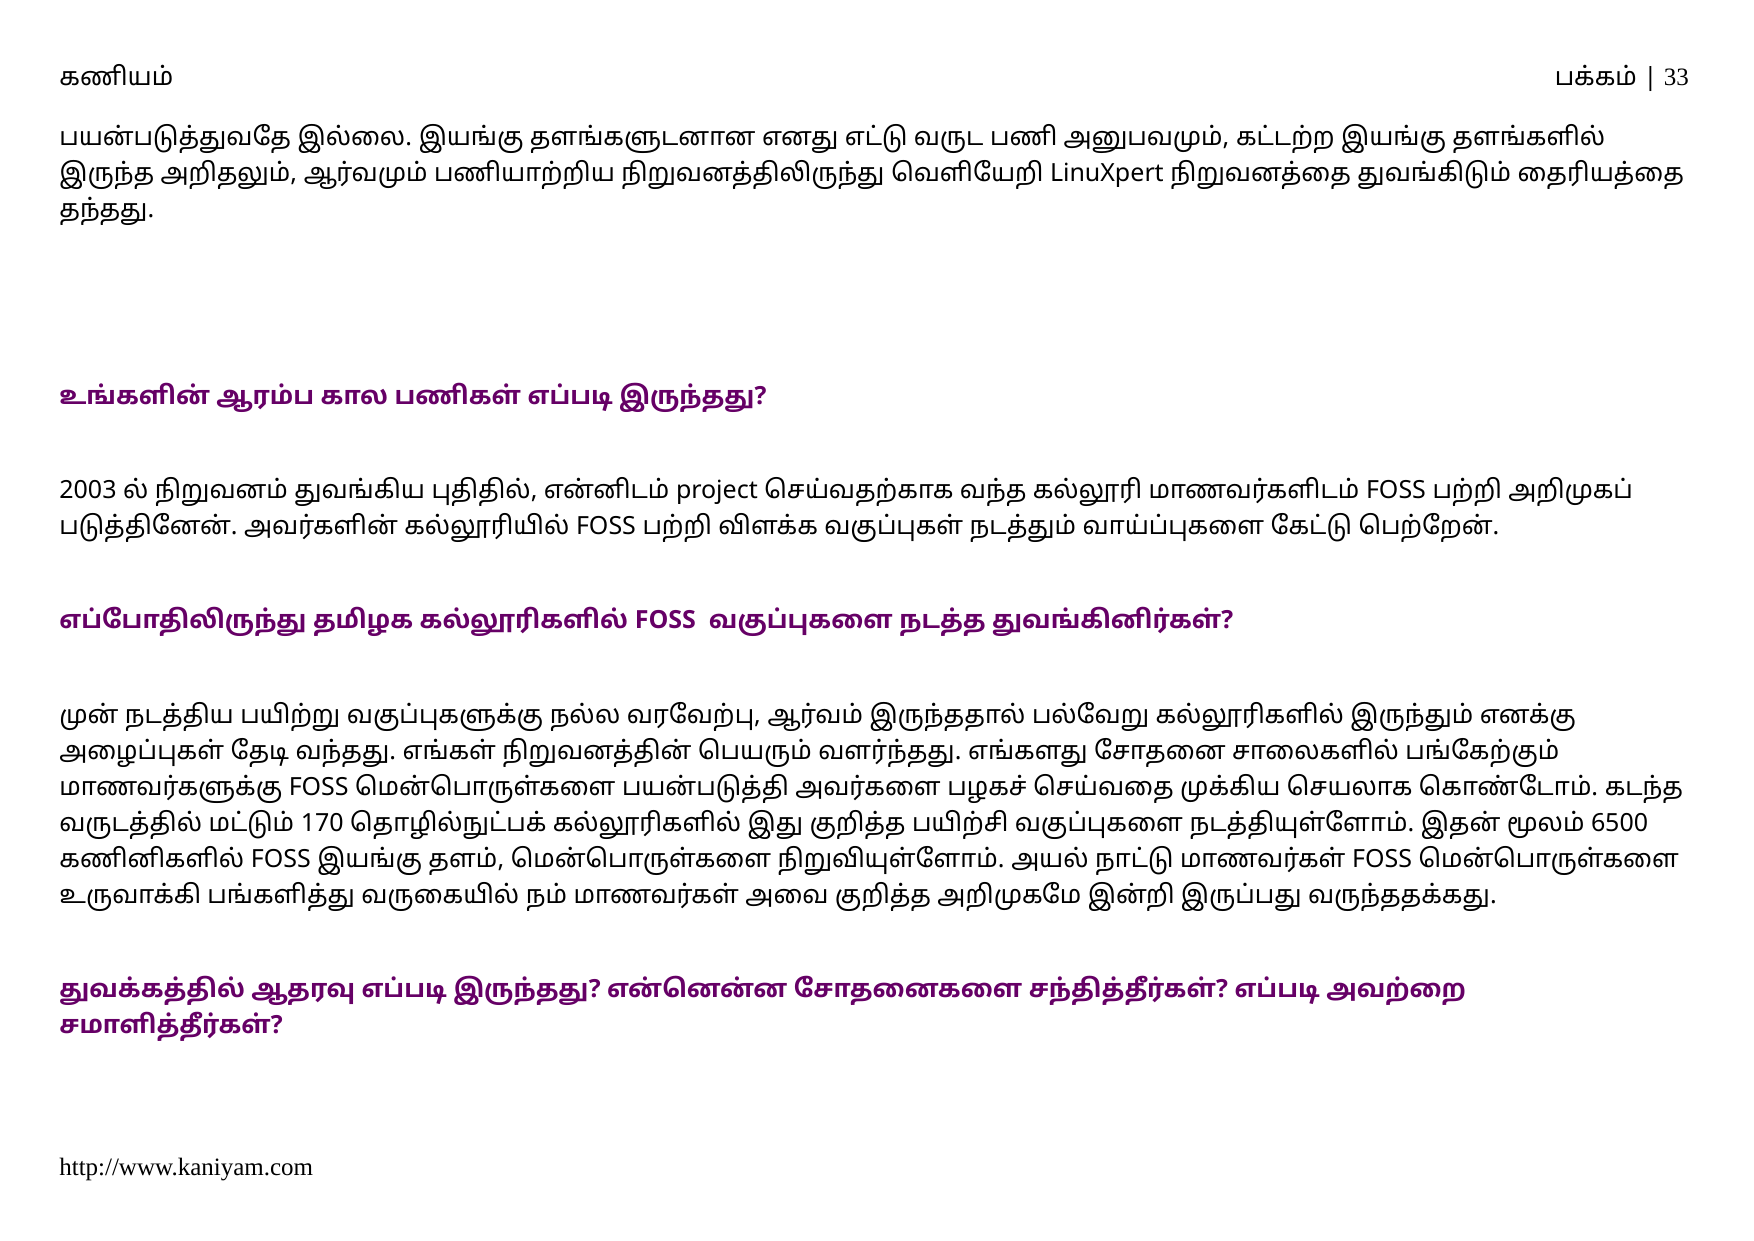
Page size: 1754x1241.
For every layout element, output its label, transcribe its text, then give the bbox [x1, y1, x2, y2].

text பயன்படுத்துவதே இல்லை. இயங்கு தளங்களுடனான எனது எட்டு வருட பணி அனுபவமும், கட்டற்ற இயங்கு தளங்களில் இருந்த அறிதலும், ஆர்வமும் பணியாற்றிய நிறுவனத்திலிருந்து வெளியேறி LinuXpert நிறுவனத்தை துவங்கிடும் தைரியத்தை தந்தது. [59, 118, 1695, 227]
text 2003 ல் நிறுவனம் துவங்கிய புதிதில், என்னிடம் project செய்வதற்காக வந்த கல்லூரி மாணவர்களிடம் FOSS பற்றி அறிமுகப் படுத்தினேன். அவர்களின் கல்லூரியில் FOSS பற்றி விளக்க வகுப்புகள் நடத்தும் வாய்ப்புகளை கேட்டு பெற்றேன். [59, 472, 1695, 544]
text எப்போதிலிருந்து தமிழக கல்லூரிகளில் FOSS வகுப்புகளை நடத்த துவங்கினிர்கள்? [59, 602, 1695, 638]
text துவக்கத்தில் ஆதரவு எப்படி இருந்தது? என்னென்ன சோதனைகளை சந்தித்தீர்கள்? எப்படி அவற்றை சமாளித்தீர்கள்? [59, 971, 1695, 1043]
text முன் நடத்திய பயிற்று வகுப்புகளுக்கு நல்ல வரவேற்பு, ஆர்வம் இருந்ததால் பல்வேறு கல்லூரிகளில் இருந்தும் எனக்கு அழைப்புகள் தேடி வந்தது. எங்கள் நிறுவனத்தின் பெயரும் வளர்ந்தது. எங்களது சோதனை சாலைகளில் பங்கேற்கும் மாணவர்களுக்கு FOSS மென்பொருள்களை பயன்படுத்தி அவர்களை பழகச் செய்வதை முக்கிய செயலாக கொண்டோம். கடந்த வருடத்தில் மட்டும் 170 தொழில்நுட்பக் கல்லூரிகளில் இது குறித்த பயிற்சி வகுப்புகளை நடத்தியுள்ளோம். இதன் மூலம் 6500 கணினிகளில் FOSS இயங்கு தளம், மென்பொருள்களை நிறுவியுள்ளோம். அயல் நாட்டு மாணவர்கள் FOSS மென்பொருள்களை உருவாக்கி பங்களித்து வருகையில் நம் மாணவர்கள் அவை குறித்த அறிமுகமே இன்றி இருப்பது வருந்ததக்கது. [59, 697, 1695, 913]
text உங்களின் ஆரம்ப கால பணிகள் எப்படி இருந்தது? [59, 377, 1695, 413]
